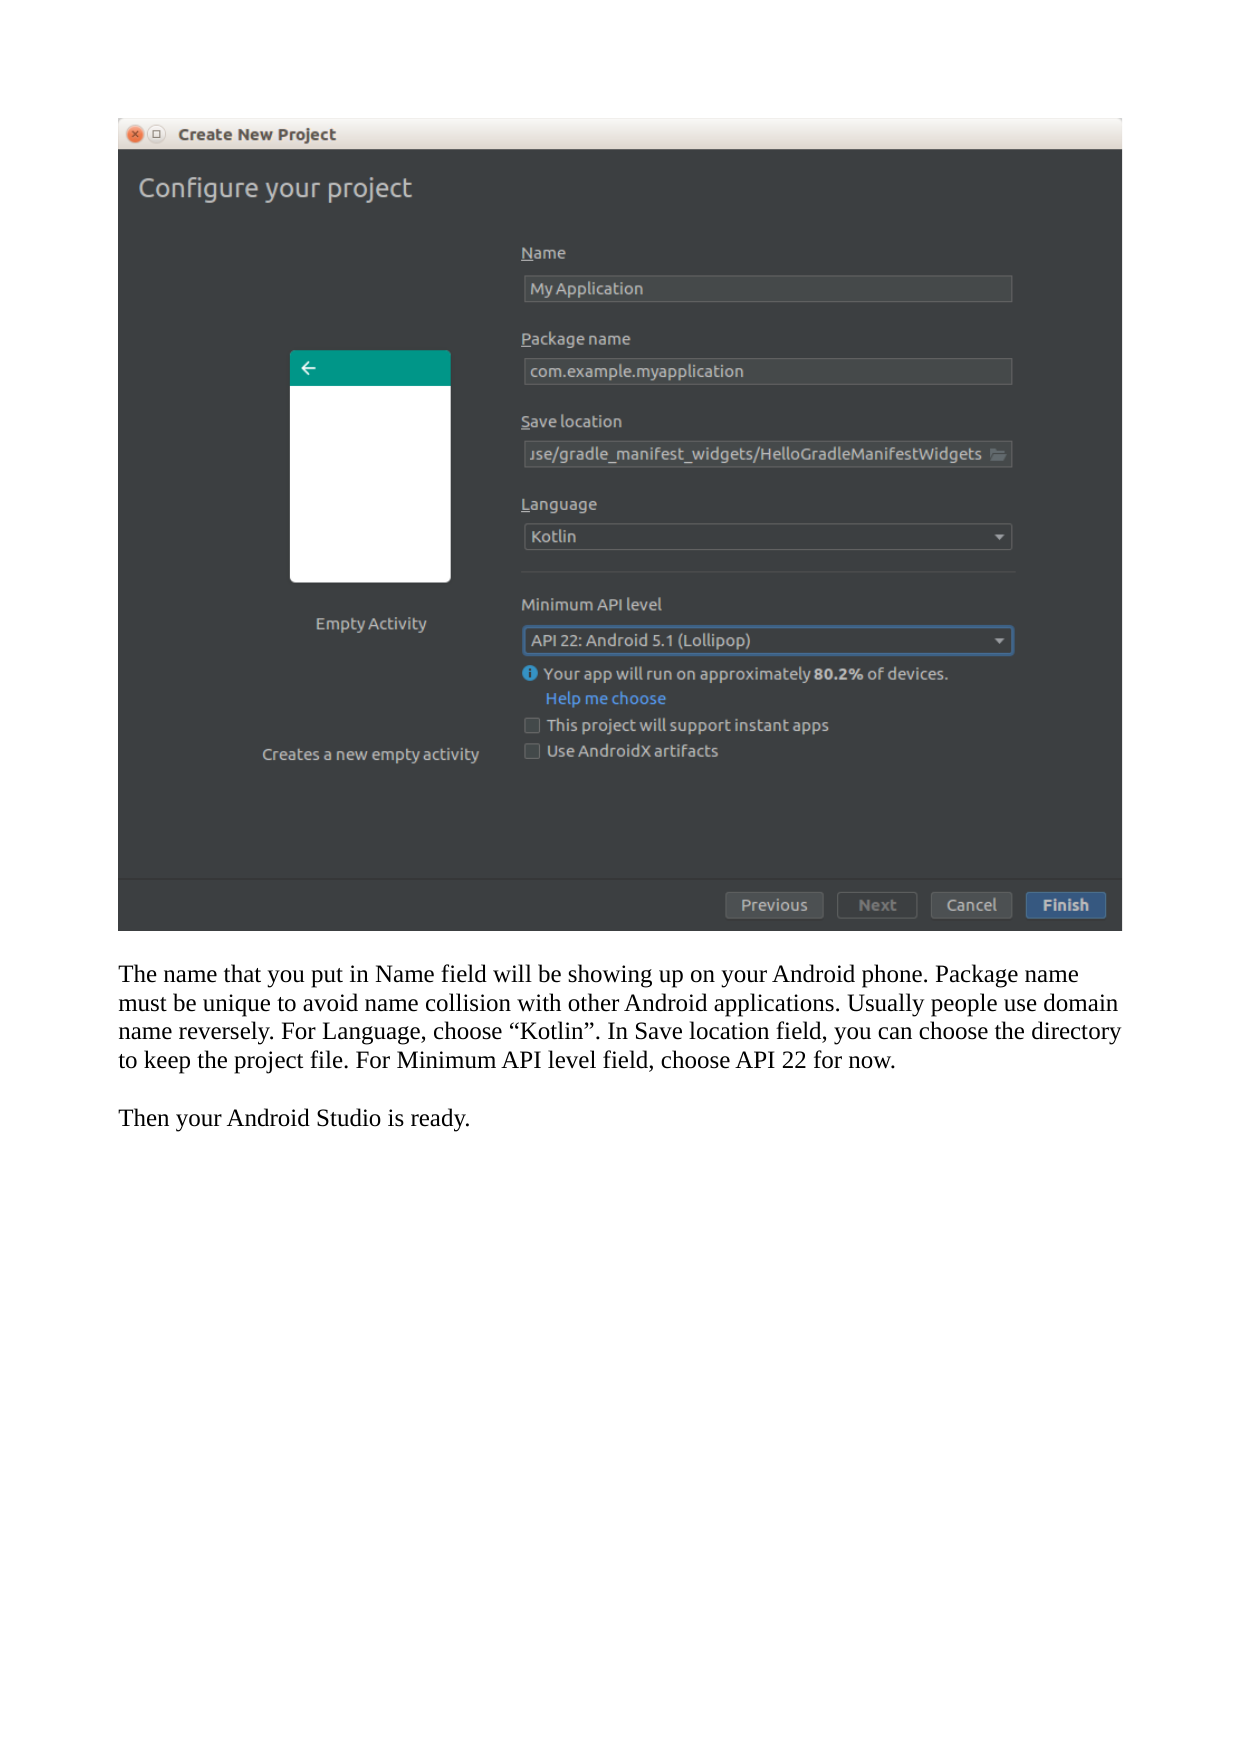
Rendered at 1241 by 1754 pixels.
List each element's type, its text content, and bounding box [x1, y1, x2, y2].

picture [118, 118, 1123, 931]
text Then your Android Studio is ready. [118, 1103, 1122, 1131]
text The name that you put in Name field will be showing up on your Android phone. Package name must be unique to avoid name collision with other Android applications. Usually people use domain name reversely. For Language, choose “Kotlin”. In Save location field, you can choose the directory to keep the project file. For Minimum API level field, choose API 22 for now. [118, 959, 1122, 1074]
